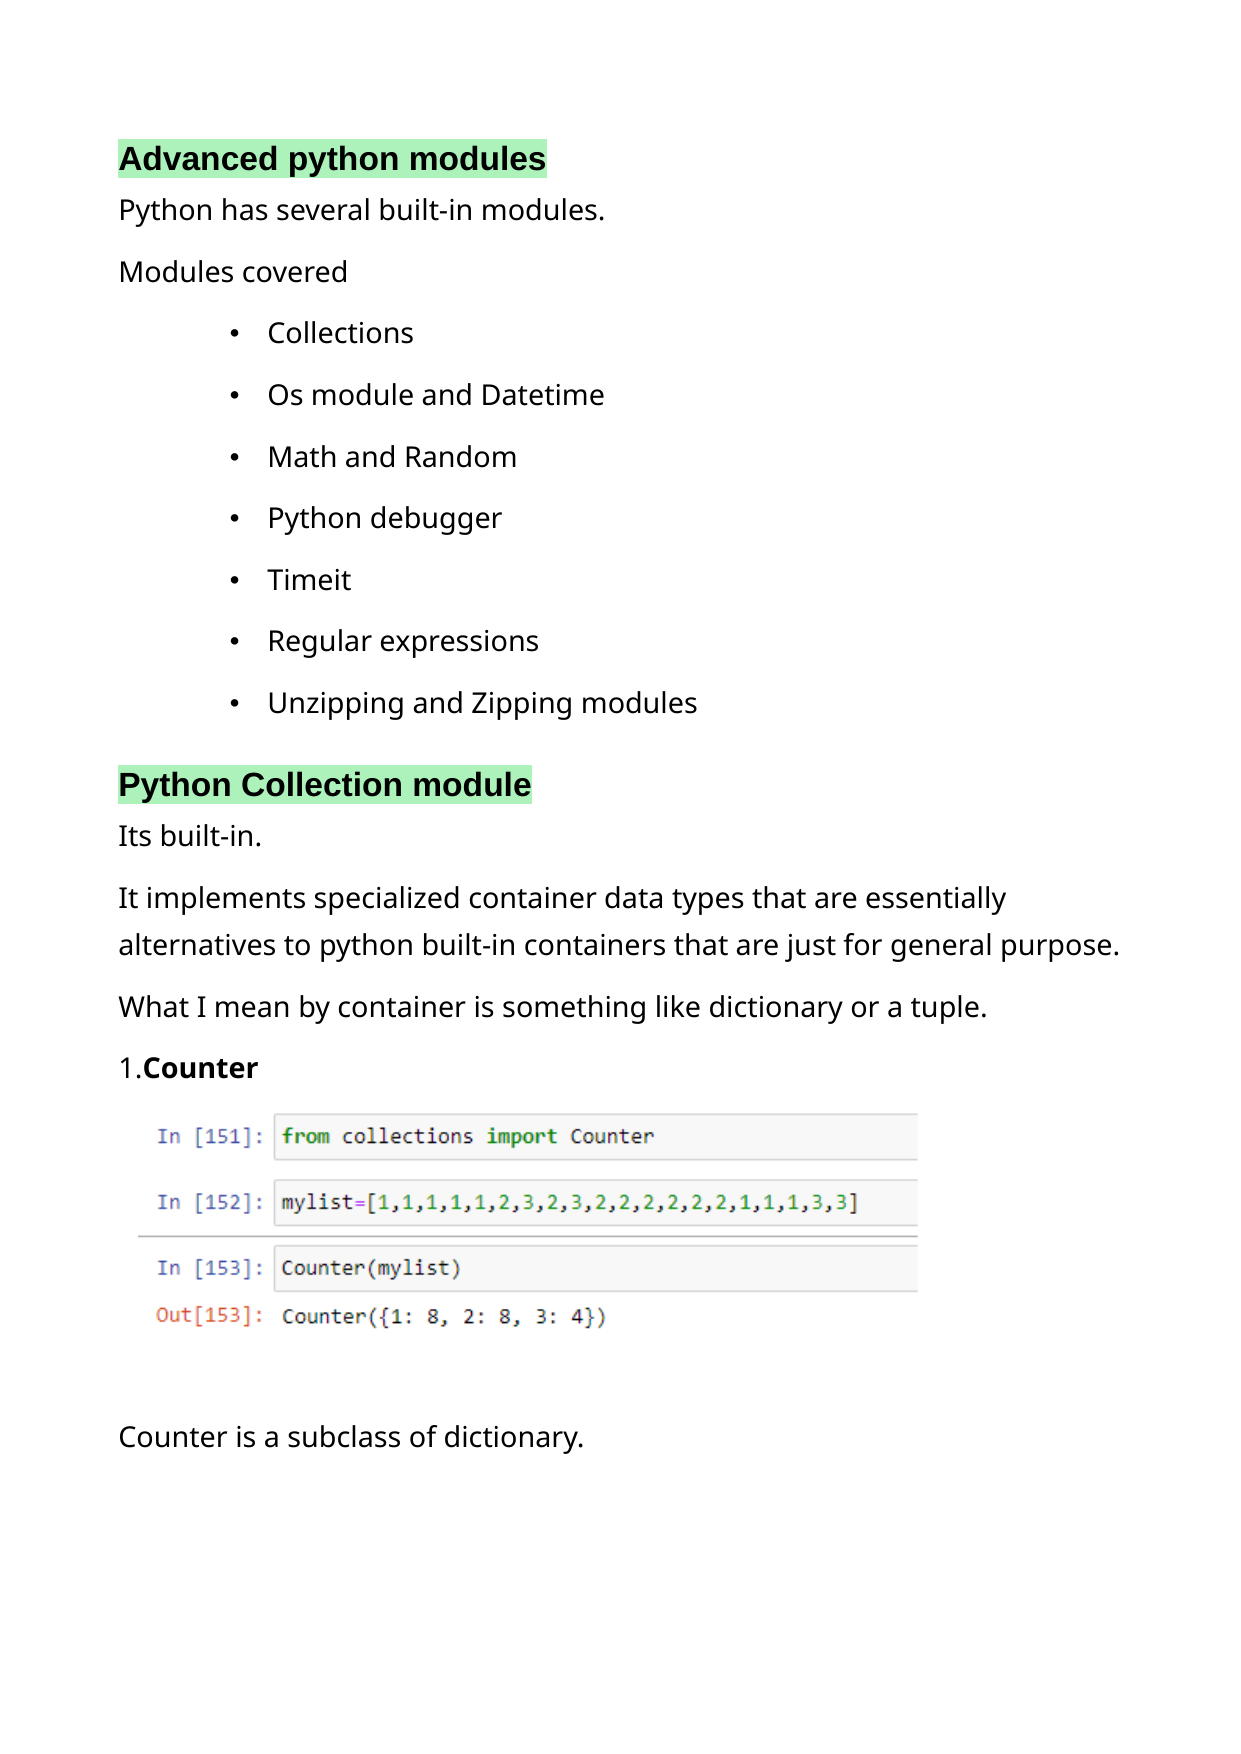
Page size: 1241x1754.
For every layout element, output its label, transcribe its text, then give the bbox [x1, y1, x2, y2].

list Python debugger [229, 498, 1122, 537]
text Counter is a subclass of dictionary. [118, 1417, 1122, 1456]
list Os module and Datetime [229, 375, 1122, 414]
subtitle Advanced python modules [547, 139, 1122, 178]
text Modules covered [118, 252, 1122, 291]
picture [138, 1109, 918, 1344]
text Python has several built-in modules. [118, 190, 1122, 229]
list Timeit [229, 559, 1122, 599]
list Math and Random [229, 436, 1122, 476]
list Collections [229, 313, 1122, 352]
subtitle Python Collection module [532, 765, 1122, 804]
list Regular expressions [229, 621, 1122, 660]
text Its built-in. [118, 816, 1122, 855]
text What I mean by container is something like dictionary or a tuple. [118, 986, 1122, 1025]
text It implements specialized container data types that are essentially alternatives to python built-in containers that are just for general purpose. [118, 878, 1122, 964]
list Unzipping and Zipping modules [229, 683, 1122, 722]
text 1.Counter [118, 1048, 1122, 1087]
